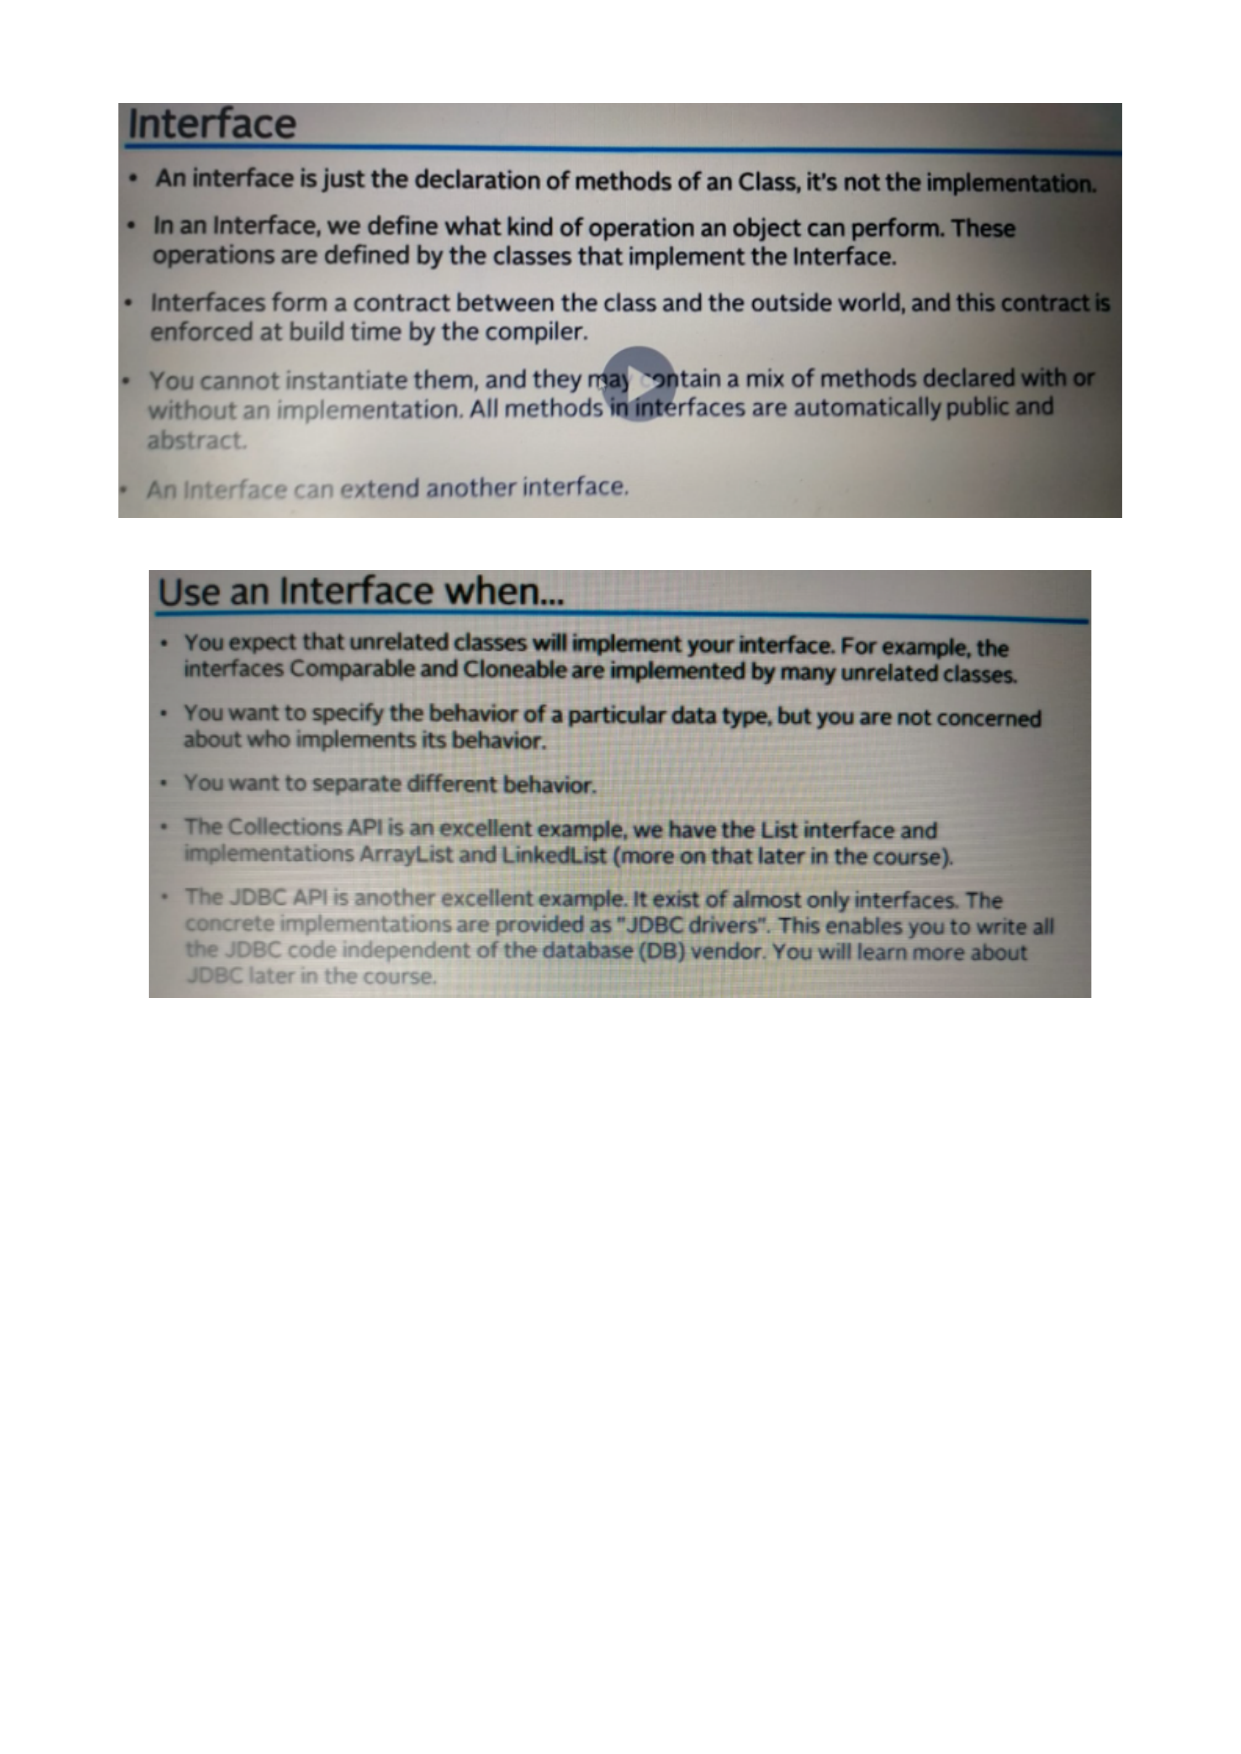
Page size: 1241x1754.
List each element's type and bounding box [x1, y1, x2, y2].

picture [148, 570, 1092, 998]
picture [118, 103, 1123, 518]
